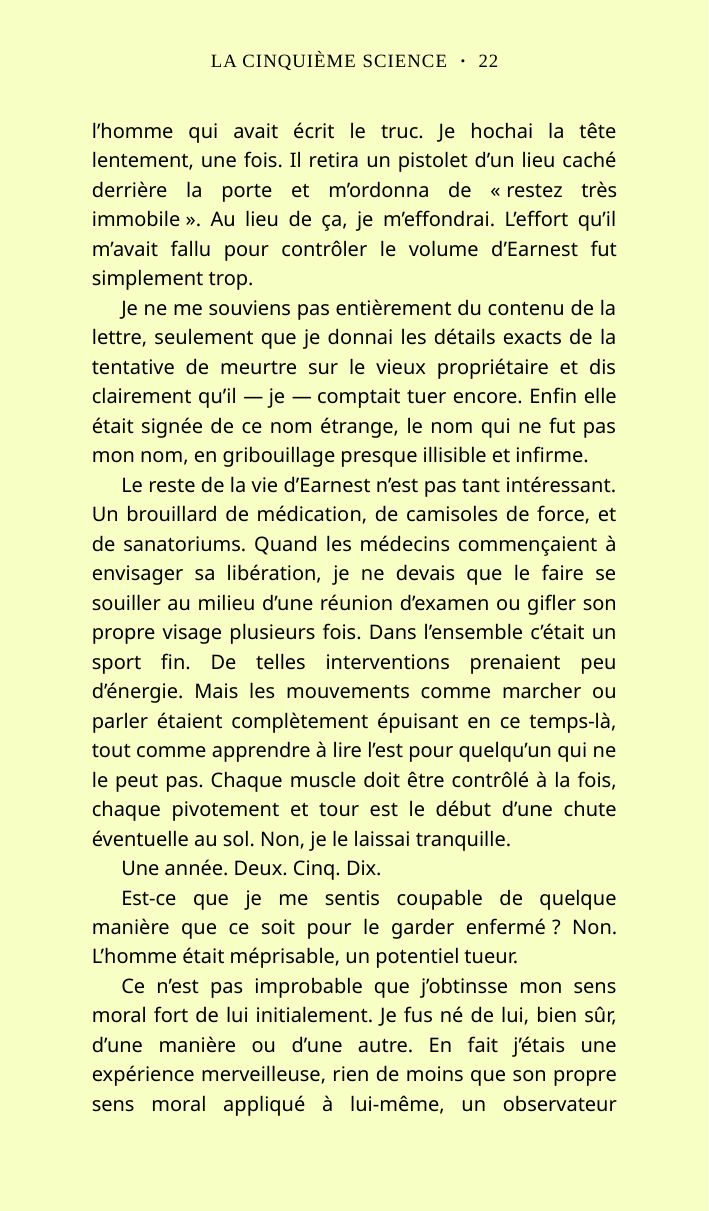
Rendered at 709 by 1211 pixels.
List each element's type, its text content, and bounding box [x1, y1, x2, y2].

text Le reste de la vie d’Earnest n’est pas tant intéressant. Un brouillard de médication, de camisoles de force, et de sanatoriums. Quand les médecins commençaient à envisager sa libération, je ne devais que le faire se souiller au milieu d’une réunion d’examen ou gifler son propre visage plusieurs fois. Dans l’ensemble c’était un sport fin. De telles interventions prenaient peu d’énergie. Mais les mouvements comme marcher ou parler étaient complètement épuisant en ce temps-là, tout comme apprendre à lire l’est pour quelqu’un qui ne le peut pas. Chaque muscle doit être contrôlé à la fois, chaque pivotement et tour est le début d’une chute éventuelle au sol. Non, je le laissai tranquille. [92, 469, 617, 852]
text Je ne me souviens pas entièrement du contenu de la lettre, seulement que je donnai les détails exacts de la tentative de meurtre sur le vieux propriétaire et dis clairement qu’il — je — comptait tuer encore. Enfin elle était signée de ce nom étrange, le nom qui ne fut pas mon nom, en gribouillage presque illisible et infirme. [92, 292, 617, 469]
text Est-ce que je me sentis coupable de quelque manière que ce soit pour le garder enfermé ? Non. L’homme était méprisable, un potentiel tueur. [92, 881, 617, 970]
text Une année. Deux. Cinq. Dix. [92, 852, 617, 881]
text Ce n’est pas improbable que j’obtinsse mon sens moral fort de lui initialement. Je fus né de lui, bien sûr, d’une manière ou d’une autre. En fait j’étais une expérience merveilleuse, rien de moins que son propre sens moral appliqué à lui-même, un observateur [92, 970, 617, 1117]
text l’homme qui avait écrit le truc. Je hochai la tête lentement, une fois. Il retira un pistolet d’un lieu caché derrière la porte et m’ordonna de « restez très immobile ». Au lieu de ça, je m’effondrai. L’effort qu’il m’avait fallu pour contrôler le volume d’Earnest fut simplement trop. [92, 115, 617, 292]
